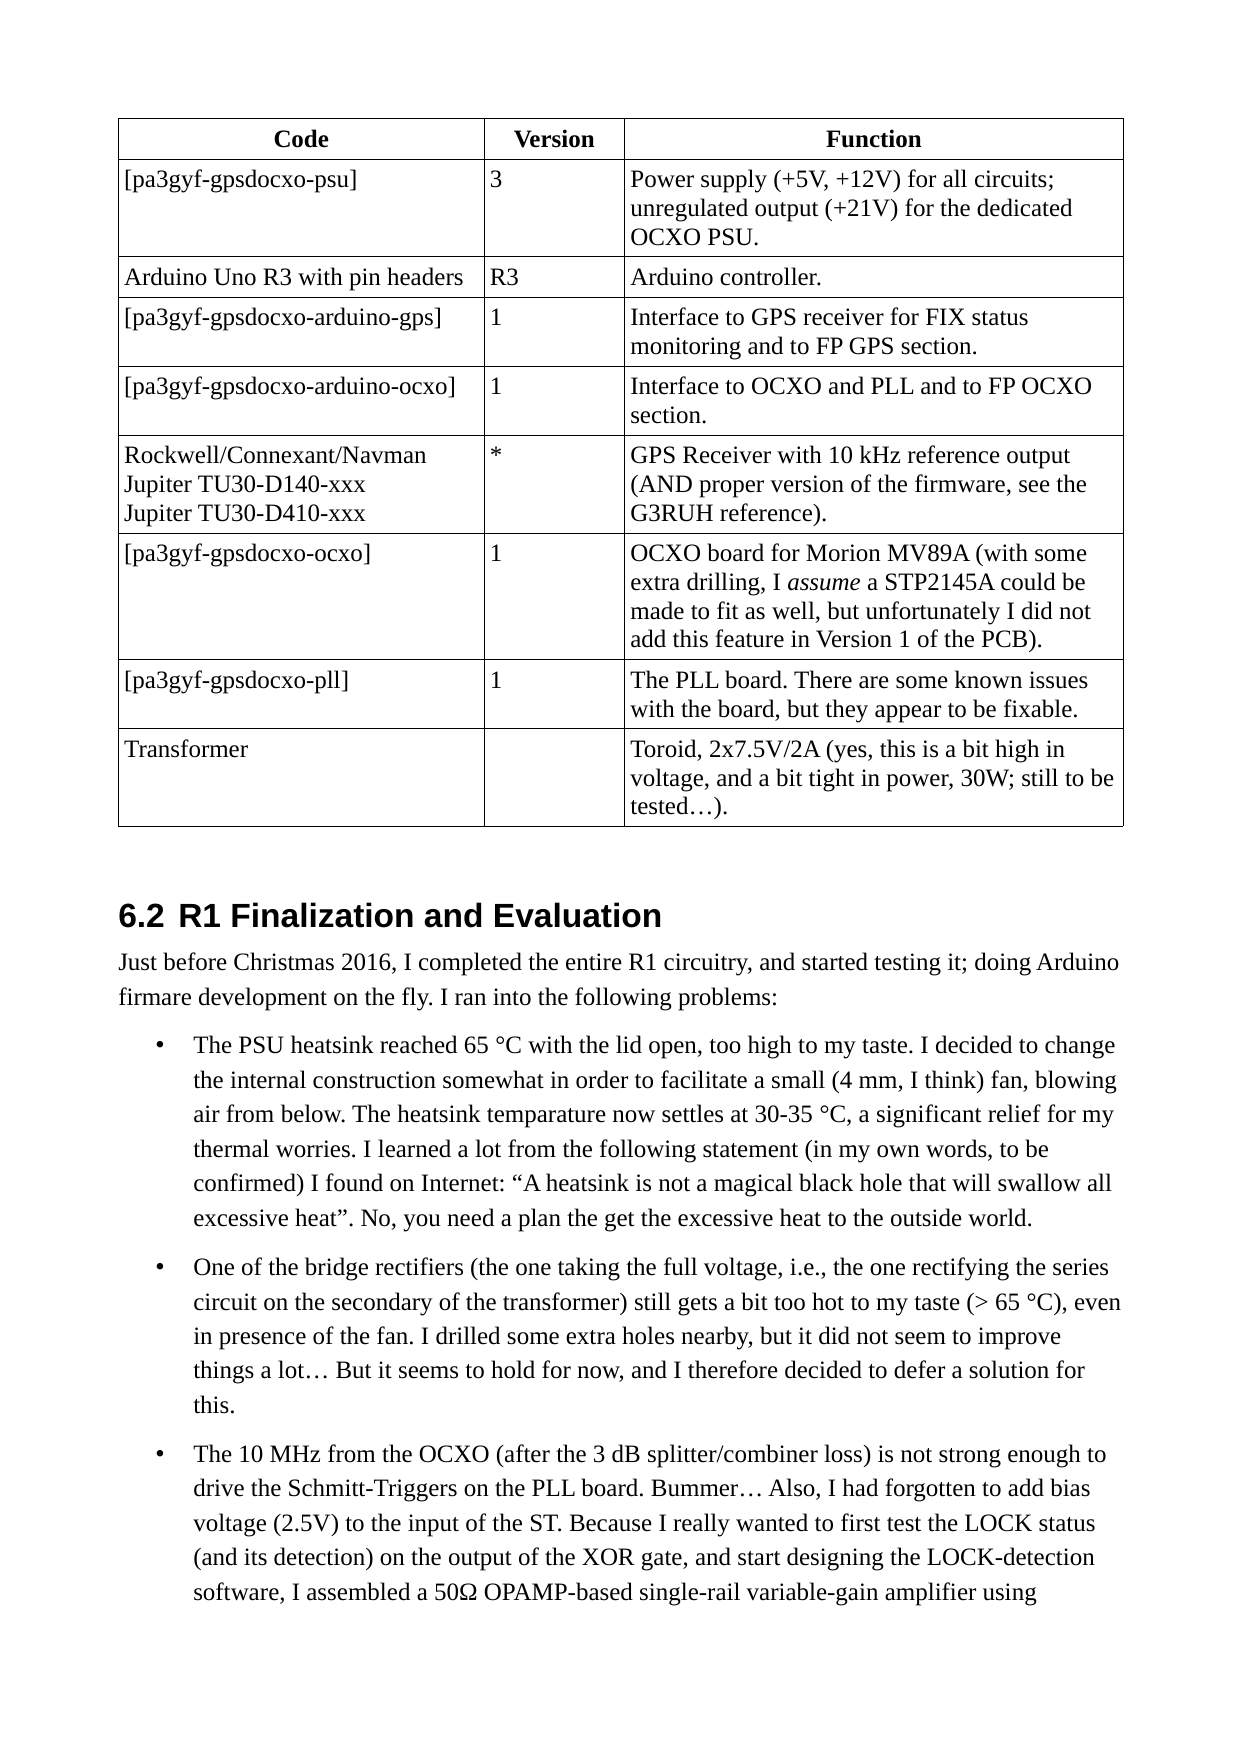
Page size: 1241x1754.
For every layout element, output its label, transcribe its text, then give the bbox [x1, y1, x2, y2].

subtitle R1 Finalization and Evaluation [118, 896, 1122, 934]
table_header Function [625, 119, 1123, 158]
table_cell Rockwell/Connexant/Navman Jupiter TU30-D140-xxx Jupiter TU30-D410-xxx [119, 436, 484, 532]
table_cell Arduino Uno R3 with pin headers [119, 257, 484, 297]
table_cell Power supply (+5V, +12V) for all circuits; unregulated output (+21V) for the dedicated OCXO PSU. [625, 160, 1123, 256]
table_cell Toroid, 2x7.5V/2A (yes, this is a bit high in voltage, and a bit tight in power, 30W; still to be tested…). [625, 729, 1123, 826]
table_cell 1 [485, 660, 624, 728]
table_cell The PLL board. There are some known issues with the board, but they appear to be fixable. [625, 660, 1123, 728]
table_header Version [485, 119, 624, 158]
table_cell [pa3gyf-gpsdocxo-arduino-ocxo] [119, 367, 484, 435]
table_cell Arduino controller. [625, 257, 1123, 297]
table_cell OCXO board for Morion MV89A (with some extra drilling, I assume a STP2145A could be made to fit as well, but unfortunately I did not add this feature in Version 1 of the PCB). [625, 534, 1123, 659]
table_cell [pa3gyf-gpsdocxo-psu] [119, 160, 484, 256]
table_cell Interface to OCXO and PLL and to FP OCXO section. [625, 367, 1123, 435]
table_cell [pa3gyf-gpsdocxo-arduino-gps] [119, 298, 484, 366]
table_cell R3 [485, 257, 624, 297]
table_cell Interface to GPS receiver for FIX status monitoring and to FP GPS section. [625, 298, 1123, 366]
list The 10 MHz from the OCXO (after the 3 dB splitter/combiner loss) is not strong enough to drive the Schmitt-Triggers on the PLL board. Bummer… Also, I had forgotten to add bias voltage (2.5V) to the input of the ST. Because I really wanted to first test the LOCK status (and its detection) on the output of the XOR gate, and start designing the LOCK-detection software, I assembled a 50Ω OPAMP-based single-rail variable-gain amplifier using [156, 1439, 1122, 1606]
table_header Code [119, 119, 484, 158]
text Just before Christmas 2016, I completed the entire R1 circuitry, and started testing it; doing Arduino firmare development on the fly. I ran into the following problems: [118, 947, 1122, 1010]
table_cell * [485, 436, 624, 532]
table_cell 1 [485, 298, 624, 366]
table_cell [pa3gyf-gpsdocxo-ocxo] [119, 534, 484, 659]
table_cell 1 [485, 367, 624, 435]
table_cell 3 [485, 160, 624, 256]
table_cell Transformer [119, 729, 484, 826]
table_cell GPS Receiver with 10 kHz reference output (AND proper version of the firmware, see the G3RUH reference). [625, 436, 1123, 532]
list The PSU heatsink reached 65 °C with the lid open, too high to my taste. I decided to change the internal construction somewhat in order to facilitate a small (4 mm, I think) fan, blowing air from below. The heatsink temparature now settles at 30-35 °C, a significant relief for my thermal worries. I learned a lot from the following statement (in my own words, to be confirmed) I found on Internet: “A heatsink is not a magical black hole that will swallow all excessive heat”. No, you need a plan the get the excessive heat to the outside world. [156, 1031, 1122, 1232]
table_cell 1 [485, 534, 624, 659]
table_cell [485, 729, 624, 826]
list One of the bridge rectifiers (the one taking the full voltage, i.e., the one rectifying the series circuit on the secondary of the transformer) still gets a bit too hot to my taste (> 65 °C), even in presence of the fan. I drilled some extra holes nearby, but it did not seem to improve things a lot… But it seems to hold for now, and I therefore decided to defer a solution for this. [156, 1252, 1122, 1419]
table_cell [pa3gyf-gpsdocxo-pll] [119, 660, 484, 728]
